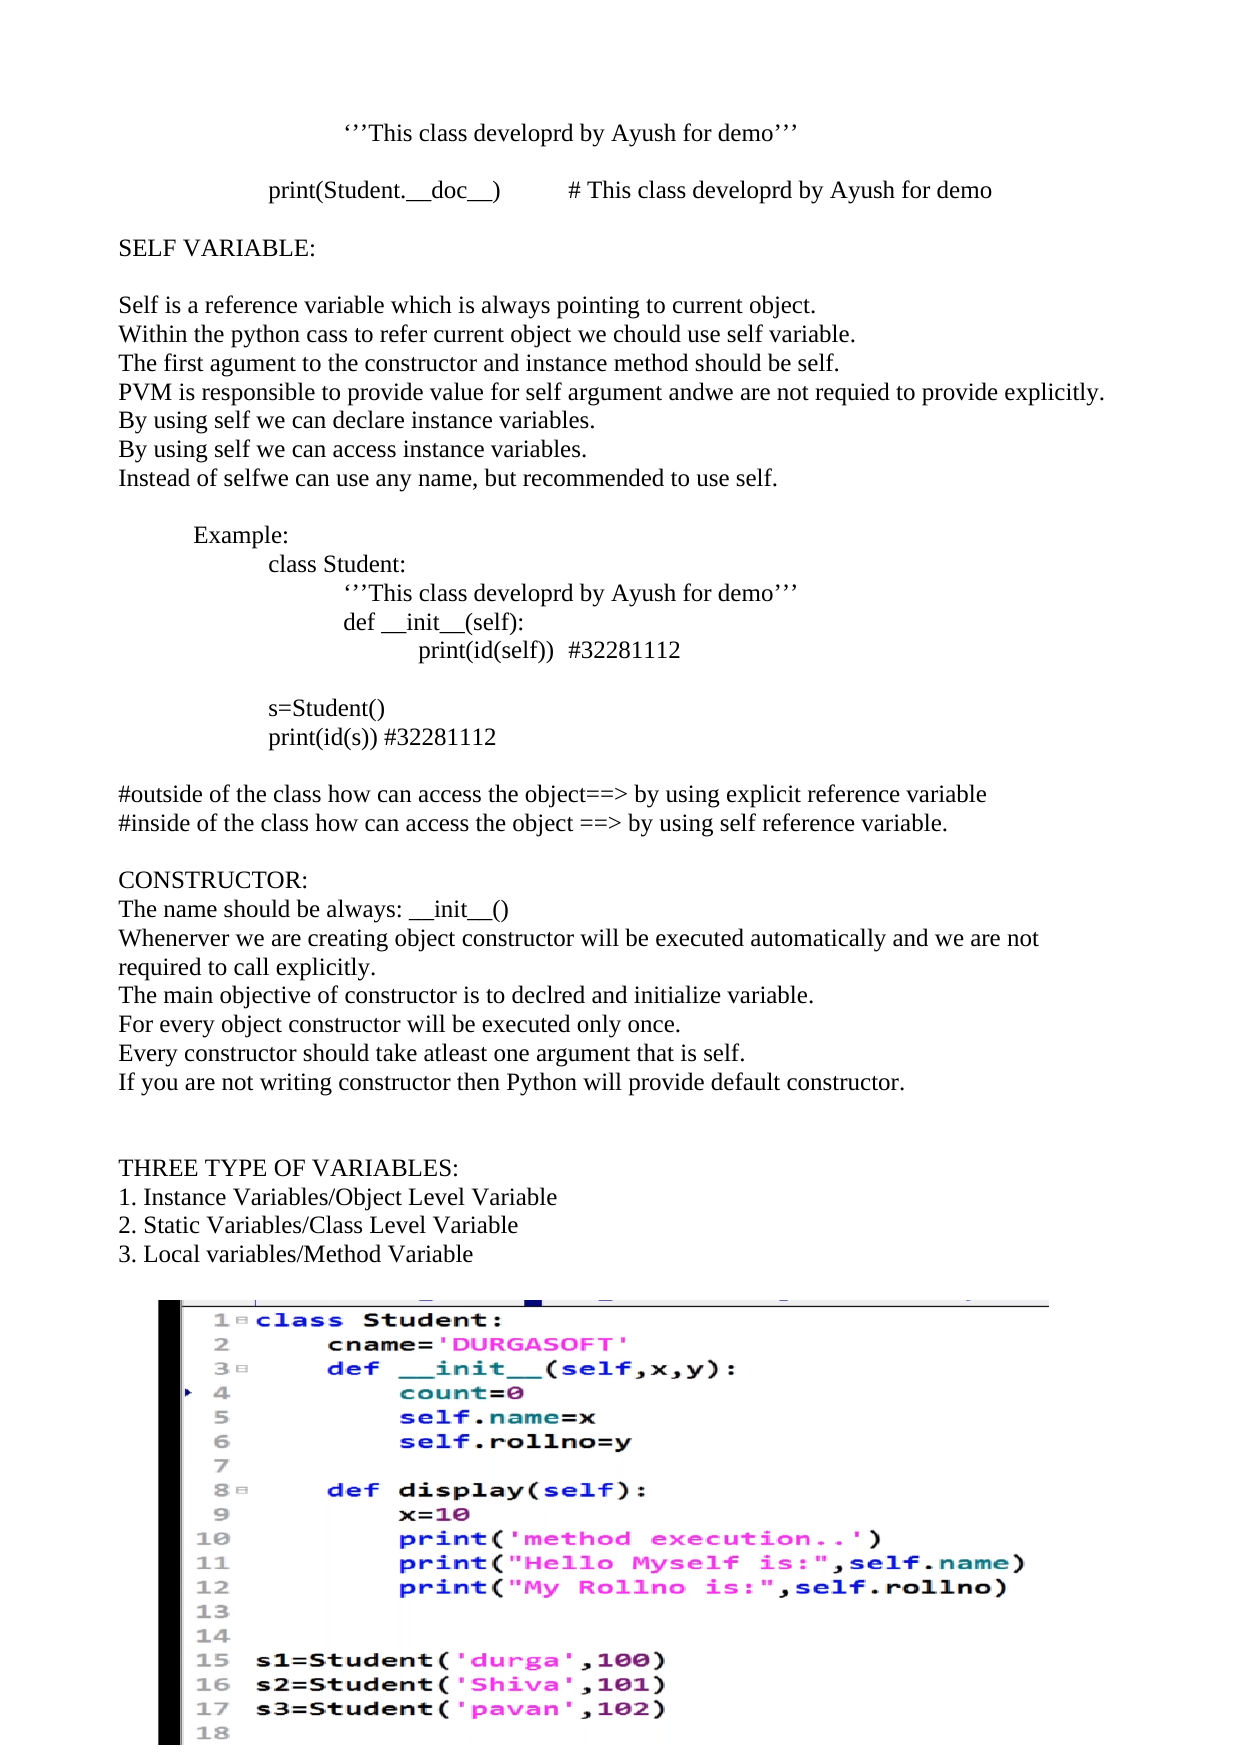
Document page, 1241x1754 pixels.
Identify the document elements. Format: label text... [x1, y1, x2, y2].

text Every constructor should take atleast one argument that is self. [118, 1038, 1122, 1067]
text def __init__(self): [118, 607, 1122, 636]
text CONSTRUCTOR: [118, 866, 1122, 894]
text The first agument to the constructor and instance method should be self. [118, 348, 1122, 377]
text For every object constructor will be executed only once. [118, 1009, 1122, 1038]
text Example: [118, 521, 1122, 549]
text By using self we can declare instance variables. [118, 406, 1122, 434]
text Within the python cass to refer current object we chould use self variable. [118, 319, 1122, 348]
text #inside of the class how can access the object ==> by using self reference variable. [118, 808, 1122, 837]
text s=Student() [118, 693, 1122, 722]
text The main objective of constructor is to declred and initialize variable. [118, 981, 1122, 1009]
text print(id(s)) #32281112 [118, 722, 1122, 751]
text Self is a reference variable which is always pointing to current object. [118, 291, 1122, 319]
picture [158, 1300, 544, 1745]
text By using self we can access instance variables. [118, 434, 1122, 463]
text Whenerver we are creating object constructor will be executed automatically and we are not required to call explicitly. [118, 923, 1122, 981]
text 1. Instance Variables/Object Level Variable [118, 1182, 1122, 1211]
text If you are not writing constructor then Python will provide default constructor. [118, 1067, 1122, 1096]
text #outside of the class how can access the object==> by using explicit reference variable [118, 779, 1122, 808]
text 2. Static Variables/Class Level Variable [118, 1211, 1122, 1239]
text ‘’’This class developrd by Ayush for demo’’’ [118, 578, 1122, 607]
text PVM is responsible to provide value for self argument andwe are not requied to provide explicitly. [118, 377, 1122, 406]
text Instead of selfwe can use any name, but recommended to use self. [118, 463, 1122, 492]
text SELF VARIABLE: [118, 233, 1122, 262]
text class Student: [118, 549, 1122, 578]
text The name should be always: __init__() [118, 894, 1122, 923]
text THREE TYPE OF VARIABLES: [118, 1153, 1122, 1182]
text print(Student.__doc__) # This class developrd by Ayush for demo [118, 176, 1122, 204]
text 3. Local variables/Method Variable [118, 1239, 1122, 1268]
text print(id(self)) #32281112 [118, 636, 1122, 664]
text ‘’’This class developrd by Ayush for demo’’’ [118, 118, 1122, 147]
